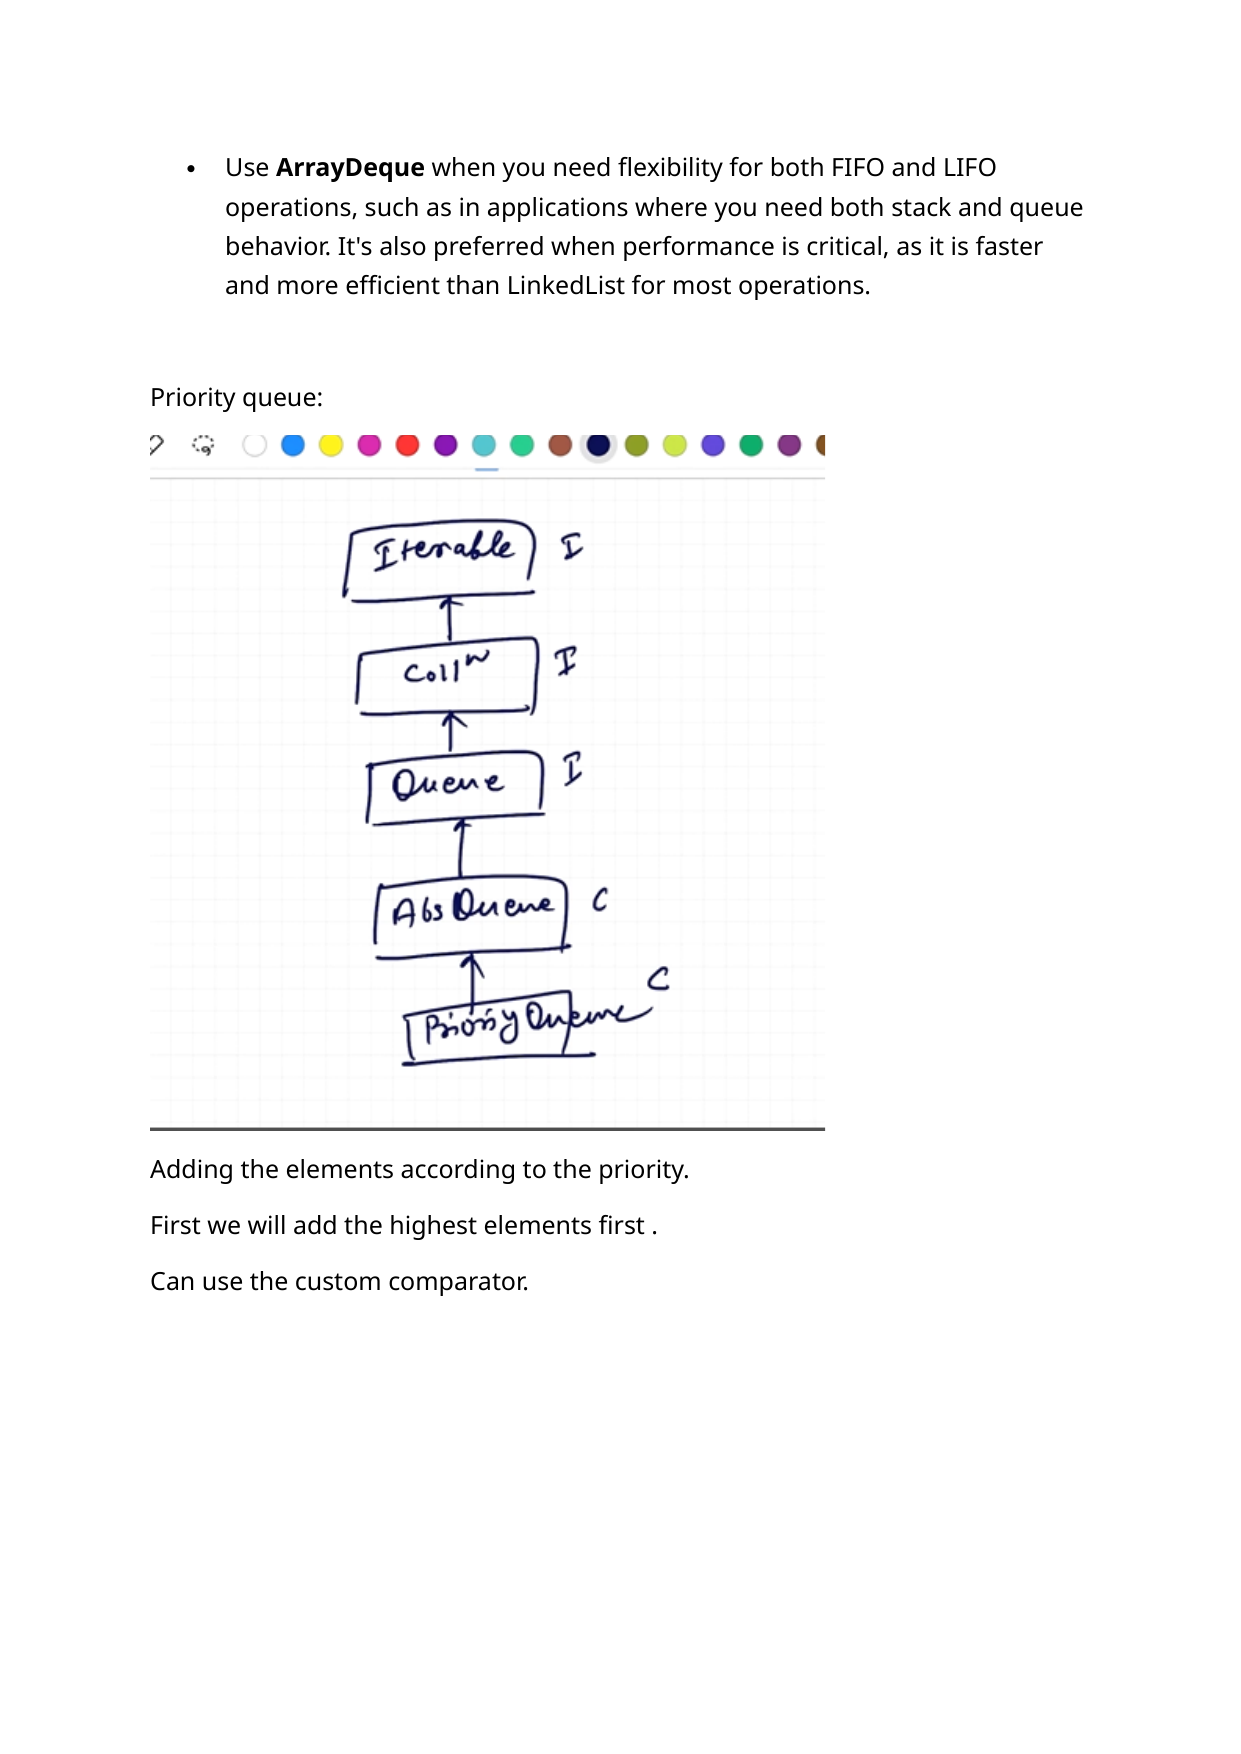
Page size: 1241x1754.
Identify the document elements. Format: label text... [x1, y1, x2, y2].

text Adding the elements according to the priority. [150, 1152, 1090, 1186]
list Use ArrayDeque when you need flexibility for both FIFO and LIFO operations, such as in applications where you need both stack and queue behavior. It's also preferred when performance is critical, as it is faster and more efficient than LinkedList for most operations. [187, 150, 1090, 302]
text Can use the custom comparator. [150, 1264, 1090, 1298]
text First we will add the highest elements first . [150, 1208, 1090, 1242]
text Priority queue: [150, 379, 1090, 413]
